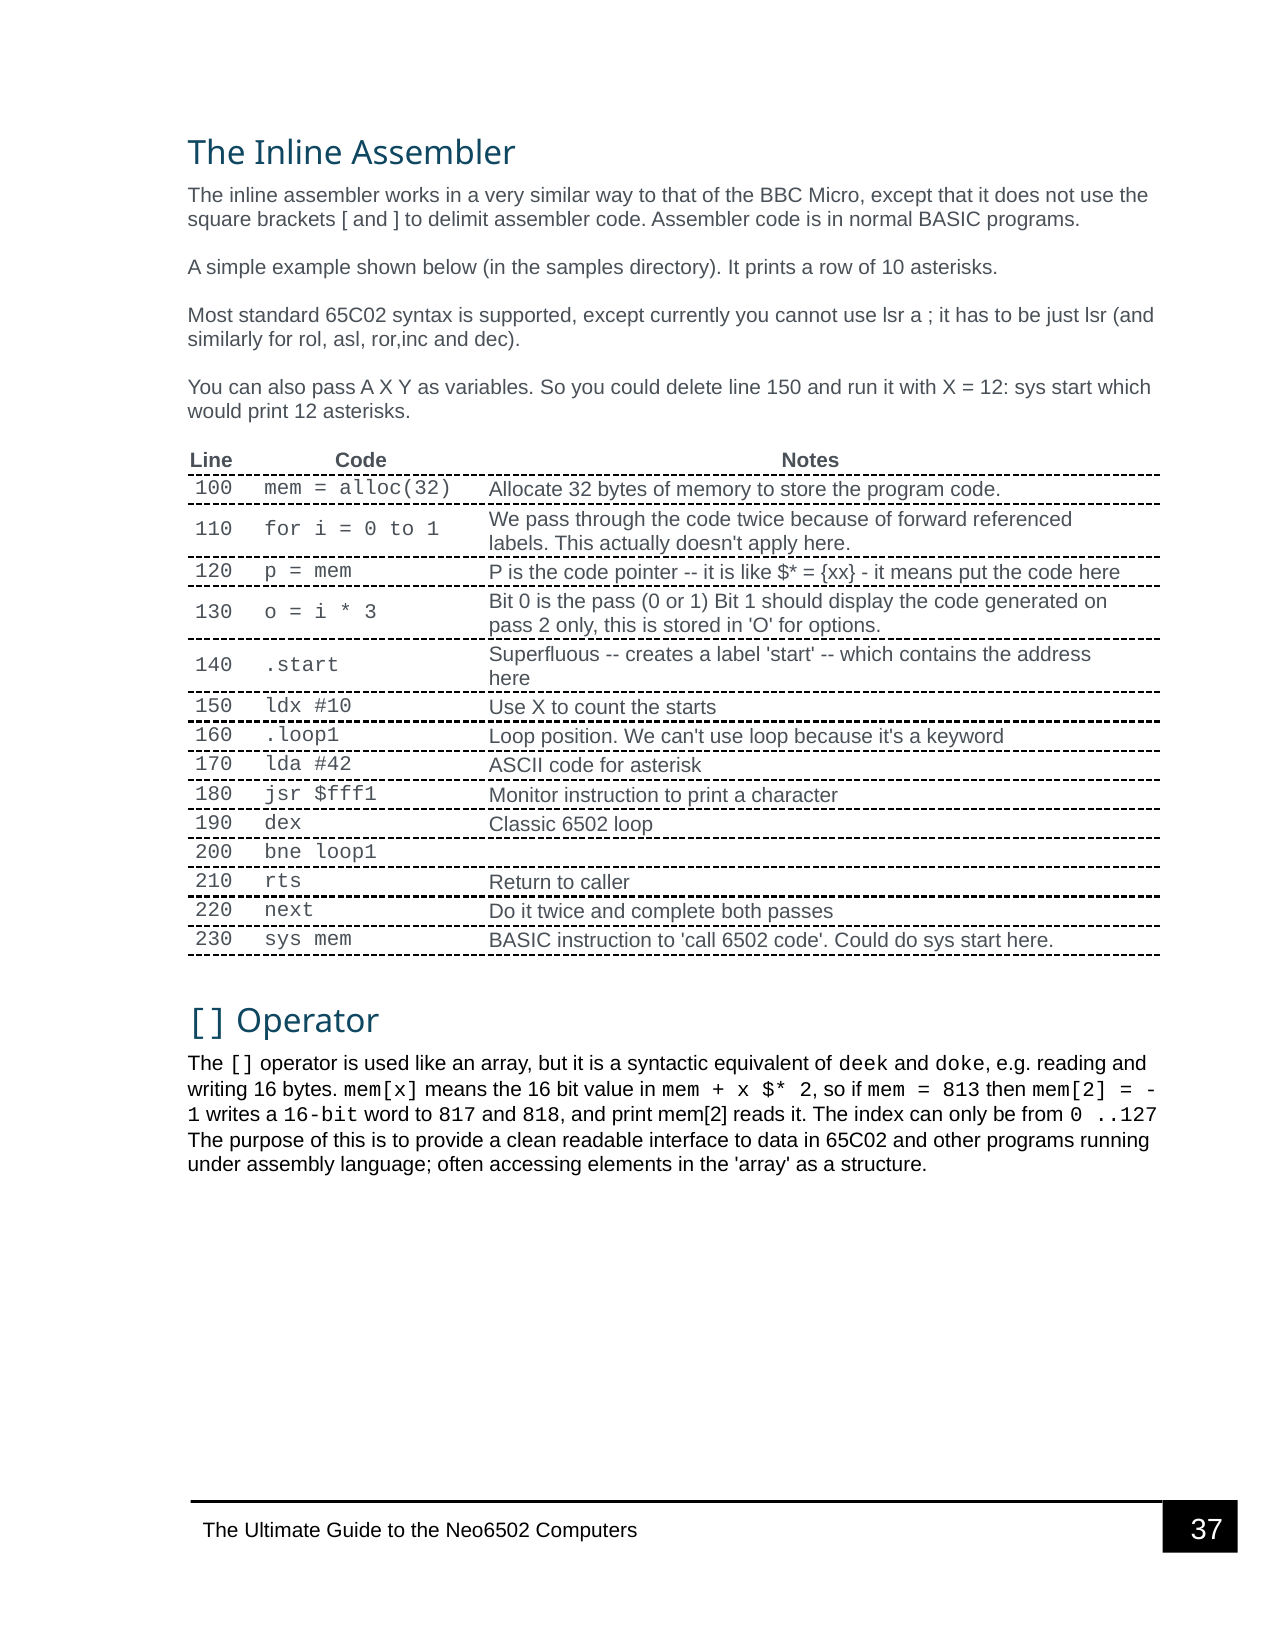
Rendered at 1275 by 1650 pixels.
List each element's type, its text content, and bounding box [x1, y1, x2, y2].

table_header Line [188, 446, 263, 473]
table_cell Monitor instruction to print a character [487, 779, 1162, 808]
table_cell o = i * 3 [263, 585, 487, 638]
text Most standard 65C02 syntax is supported, except currently you cannot use lsr a ; it has to be just lsr (and similarly for rol, asl, ror,inc and dec). [187, 303, 1162, 351]
table_cell We pass through the code twice because of forward referenced labels. This actually doesn't apply here. [487, 503, 1162, 556]
table_header Notes [487, 446, 1162, 473]
table_cell 170 [188, 750, 263, 779]
table_cell sys mem [263, 925, 487, 954]
text The purpose of this is to provide a clean readable interface to data in 65C02 and other programs running under assembly language; often accessing elements in the 'array' as a structure. [187, 1128, 1162, 1176]
table_cell jsr $fff1 [263, 779, 487, 808]
table_cell 110 [188, 503, 263, 556]
table_cell Classic 6502 loop [487, 808, 1162, 837]
table_cell .loop1 [263, 720, 487, 749]
table_cell dex [263, 808, 487, 837]
table_cell ASCII code for asterisk [487, 750, 1162, 779]
text A simple example shown below (in the samples directory). It prints a row of 10 asterisks. [187, 255, 1162, 279]
subtitle [] Operator [187, 996, 1162, 1042]
table_cell Bit 0 is the pass (0 or 1) Bit 1 should display the code generated on pass 2 only, this is stored in 'O' for options. [487, 585, 1162, 638]
table_header Code [263, 446, 487, 473]
table_cell .start [263, 638, 487, 691]
table_cell lda #42 [263, 750, 487, 779]
table_cell 220 [188, 895, 263, 924]
table_cell 210 [188, 866, 263, 895]
table_cell 180 [188, 779, 263, 808]
table_cell Return to caller [487, 866, 1162, 895]
subtitle The Inline Assembler [187, 129, 1162, 174]
table_cell 160 [188, 720, 263, 749]
table_cell 200 [188, 837, 263, 866]
table_cell BASIC instruction to 'call 6502 code'. Could do sys start here. [487, 925, 1162, 954]
table_cell P is the code pointer -- it is like $* = {xx} - it means put the code here [487, 556, 1162, 585]
table_cell 100 [188, 474, 263, 503]
table_cell 140 [188, 638, 263, 691]
table_cell [487, 837, 1162, 866]
text The inline assembler works in a very similar way to that of the BBC Micro, except that it does not use the square brackets [ and ] to delimit assembler code. Assembler code is in normal BASIC programs. [187, 183, 1162, 231]
text The [] operator is used like an array, but it is a syntactic equivalent of deek and doke, e.g. reading and writing 16 bytes. mem[x] means the 16 bit value in mem + x $* 2, so if mem = 813 then mem[2] = -1 writes a 16-bit word to 817 and 818, and print mem[2] reads it. The index can only be from 0 ..127 [187, 1051, 1162, 1128]
table_cell p = mem [263, 556, 487, 585]
table_cell for i = 0 to 1 [263, 503, 487, 556]
table_cell 130 [188, 585, 263, 638]
table_cell ldx #10 [263, 691, 487, 720]
table_cell mem = alloc(32) [263, 474, 487, 503]
table_cell 230 [188, 925, 263, 954]
table_cell Do it twice and complete both passes [487, 895, 1162, 924]
table_cell 120 [188, 556, 263, 585]
table_cell 150 [188, 691, 263, 720]
table_cell Use X to count the starts [487, 691, 1162, 720]
table_cell 190 [188, 808, 263, 837]
table_cell rts [263, 866, 487, 895]
table_cell Allocate 32 bytes of memory to store the program code. [487, 474, 1162, 503]
table_cell bne loop1 [263, 837, 487, 866]
table_cell Superfluous -- creates a label 'start' -- which contains the address here [487, 638, 1162, 691]
table_cell next [263, 895, 487, 924]
text You can also pass A X Y as variables. So you could delete line 150 and run it with X = 12: sys start which would print 12 asterisks. [187, 374, 1162, 422]
table_cell Loop position. We can't use loop because it's a keyword [487, 720, 1162, 749]
